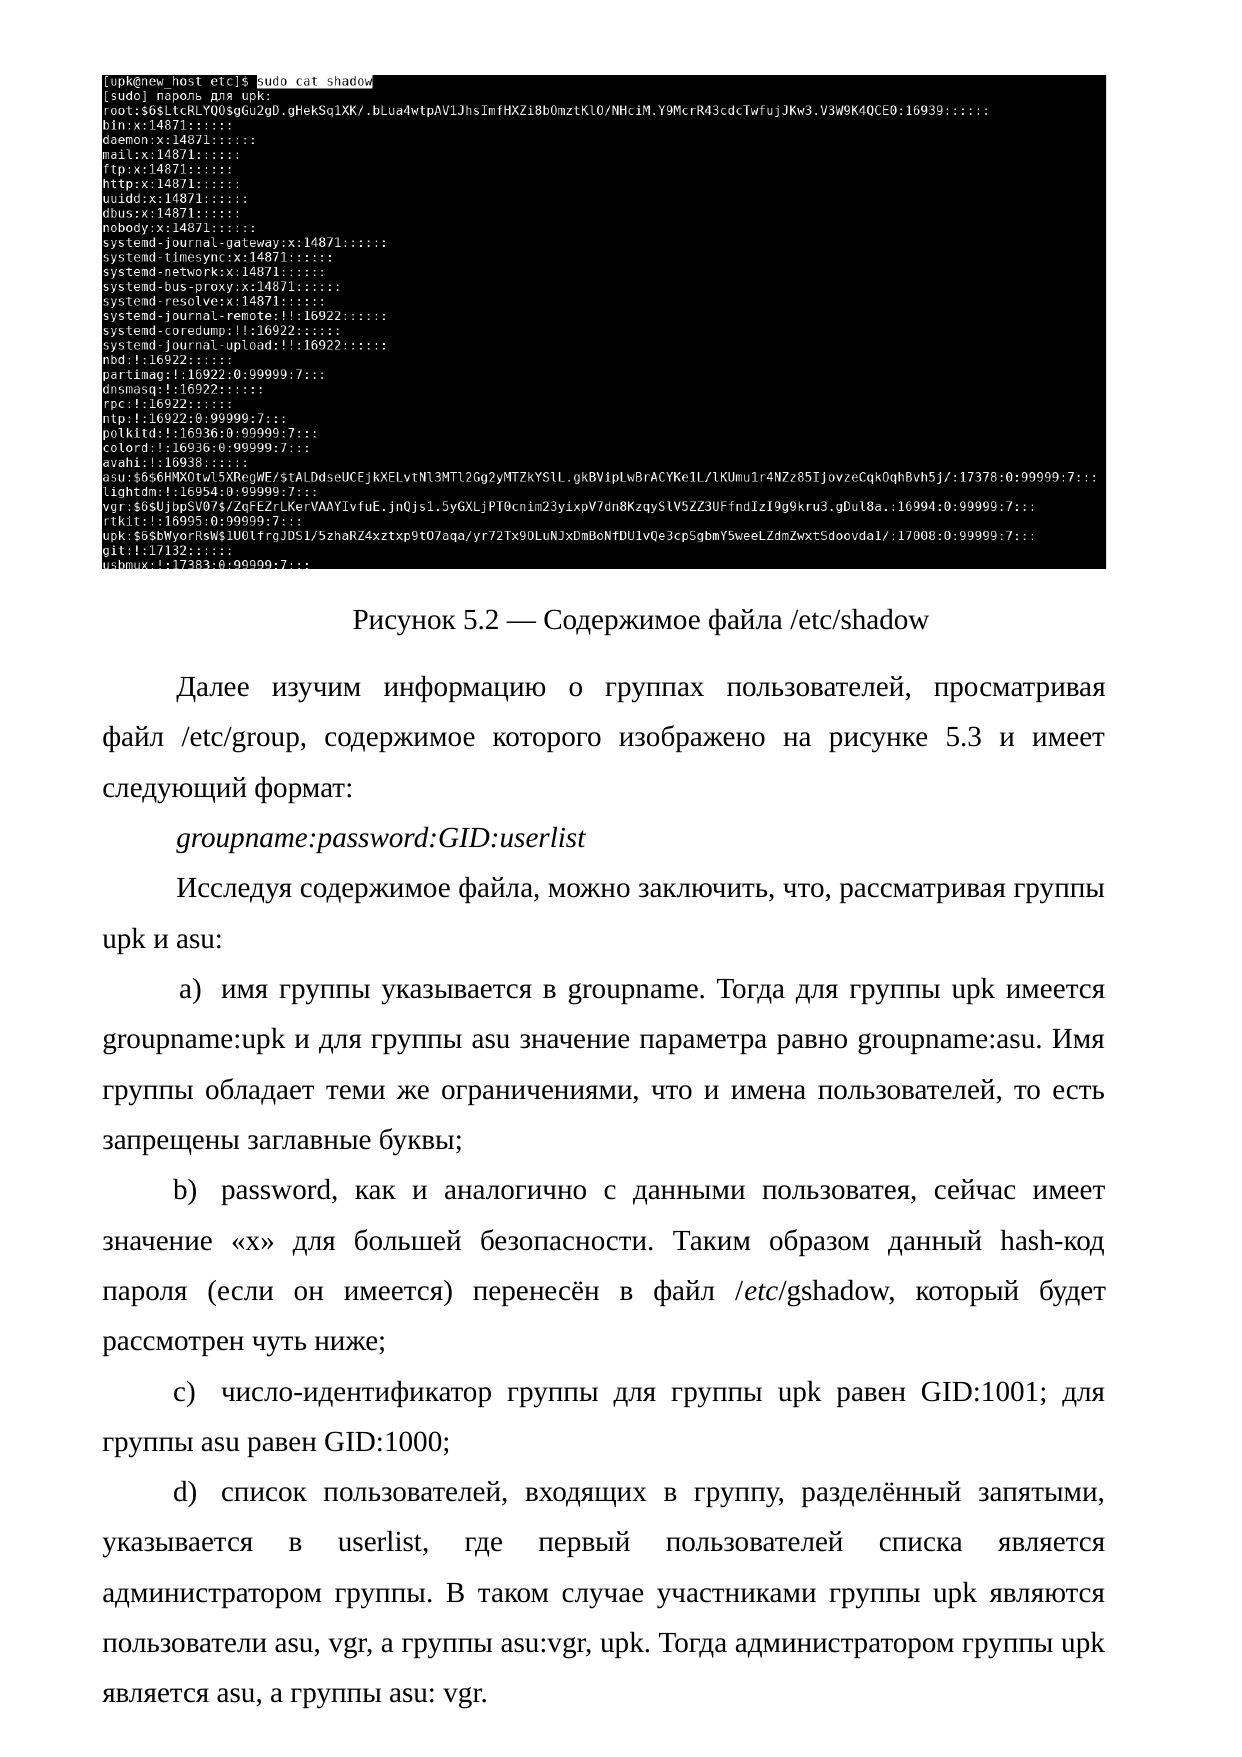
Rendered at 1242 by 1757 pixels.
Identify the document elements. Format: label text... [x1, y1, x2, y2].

text Далее изучим информацию о группах пользователей, просматривая файл /etc/group, содержимое которого изображено на рисунке 5.3 и имеет следующий формат: [102, 669, 1106, 803]
text Исследуя содержимое файла, можно заключить, что, рассматривая группы upk и asu: [102, 871, 1106, 954]
list число-идентификатор группы для группы upk равен GID:1001; для группы asu равен GID:1000; [102, 1374, 1106, 1457]
text groupname:password:GID:userlist [102, 820, 1106, 854]
list password, как и аналогично с данными пользоватея, сейчас имеет значение «x» для большей безопасности. Таким образом данный hash-код пароля (если он имеется) перенесён в файл /etc/gshadow, который будет рассмотрен чуть ниже; [102, 1172, 1106, 1357]
text Рисунок 5.2 — Содержимое файла /etc/shadow [102, 602, 1106, 636]
picture [102, 75, 1107, 569]
list список пользователей, входящих в группу, разделённый запятыми, указывается в userlist, где первый пользователей списка является администратором группы. В таком случае участниками группы upk являются пользователи asu, vgr, а группы asu:vgr, upk. Тогда администратором группы upk является asu, а группы asu: vgr. [102, 1474, 1106, 1709]
list имя группы указывается в groupname. Тогда для группы upk имеется groupname:upk и для группы asu значение параметра равно groupname:asu. Имя группы обладает теми же ограничениями, что и имена пользователей, то есть запрещены заглавные буквы; [102, 971, 1106, 1156]
